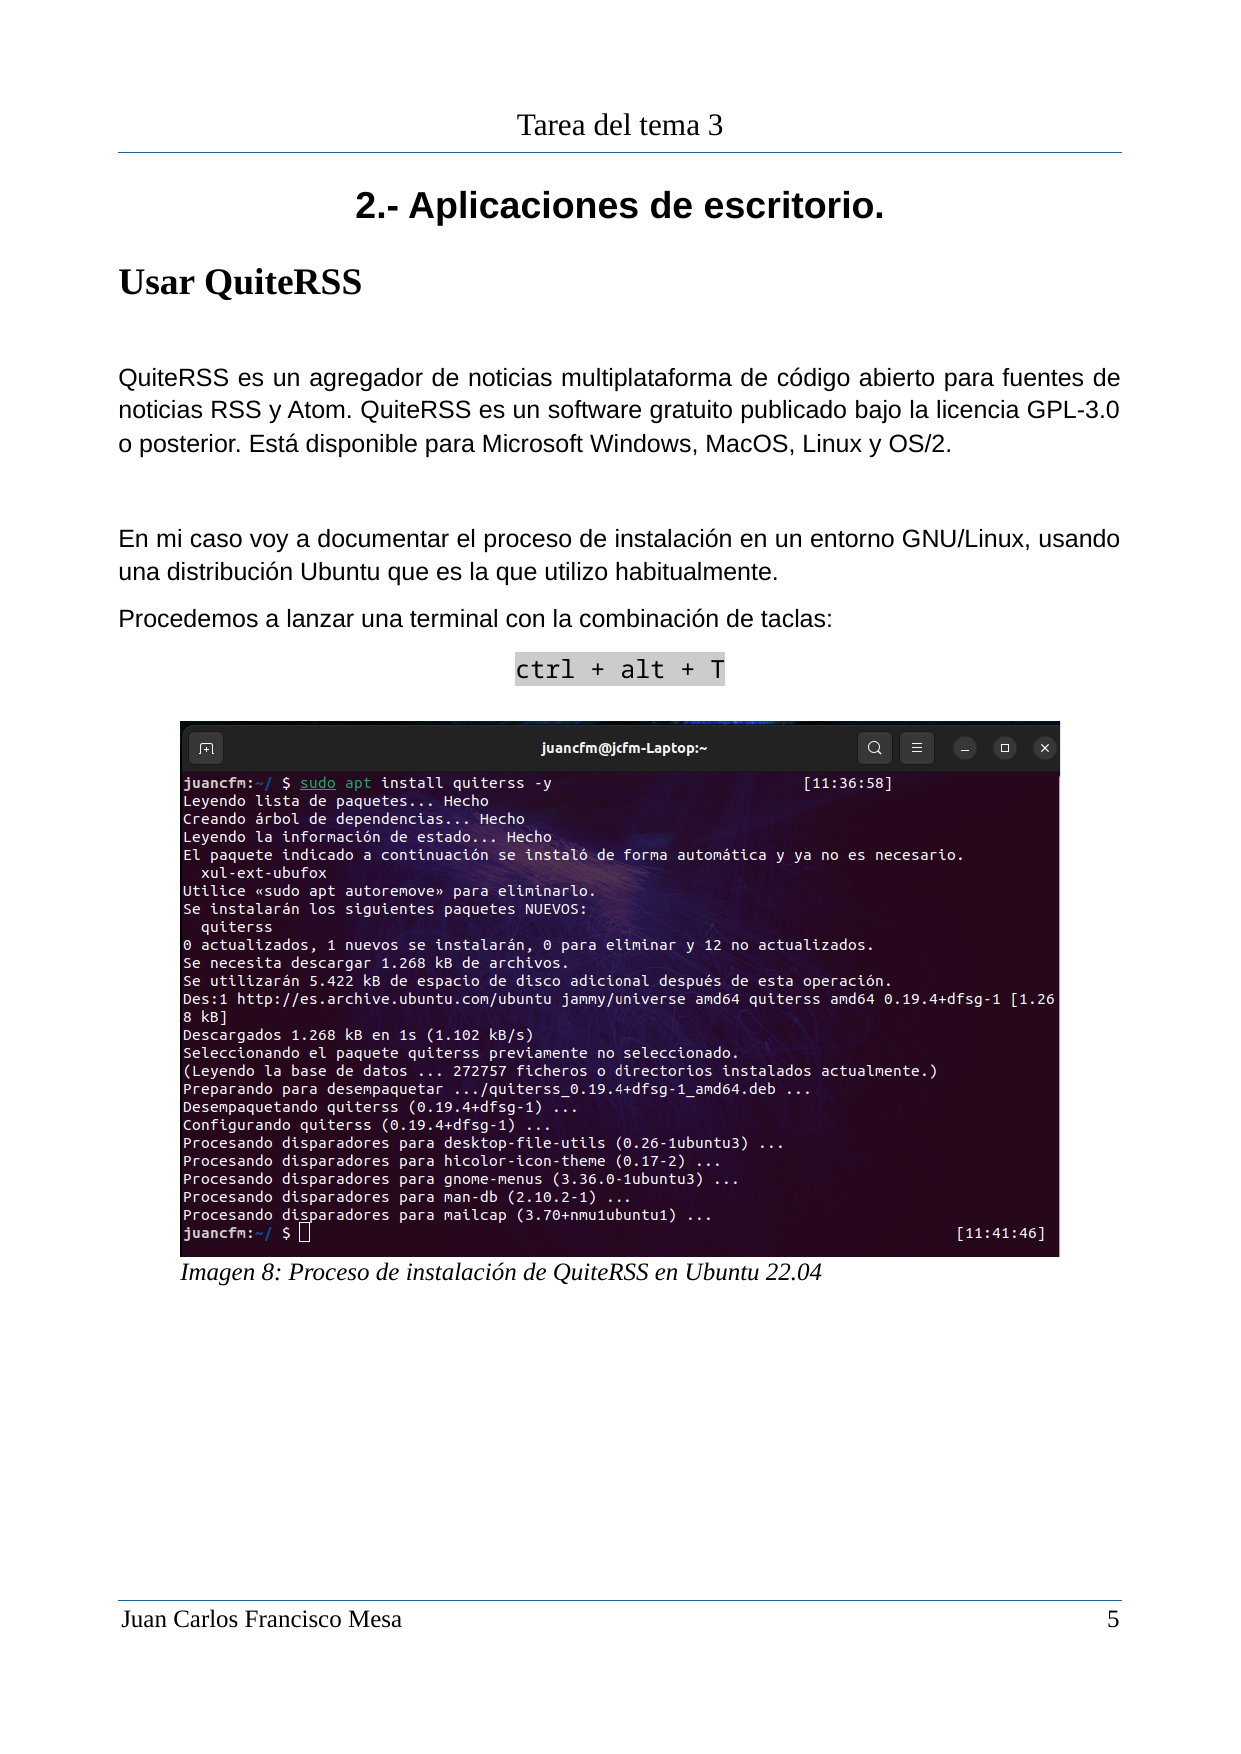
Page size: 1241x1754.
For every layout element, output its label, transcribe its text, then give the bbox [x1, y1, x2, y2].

subtitle Usar QuiteRSS [118, 259, 1122, 302]
subtitle 2.- Aplicaciones de escritorio. [118, 183, 1122, 226]
text ctrl + alt + T [118, 652, 1122, 686]
text En mi caso voy a documentar el proceso de instalación en un entorno GNU/Linux, usando una distribución Ubuntu que es la que utilizo habitualmente. [118, 524, 1122, 586]
text Procedemos a lanzar una terminal con la combinación de taclas: [118, 604, 1122, 633]
text Imagen 8: Proceso de instalación de QuiteRSS en Ubuntu 22.04 [180, 1257, 1060, 1285]
text QuiteRSS es un agregador de noticias multiplataforma de código abierto para fuentes de noticias RSS y Atom. QuiteRSS es un software gratuito publicado bajo la licencia GPL-3.0 o posterior. Está disponible para Microsoft Windows, MacOS, Linux y OS/2. [118, 362, 1122, 457]
picture [180, 721, 1060, 1257]
